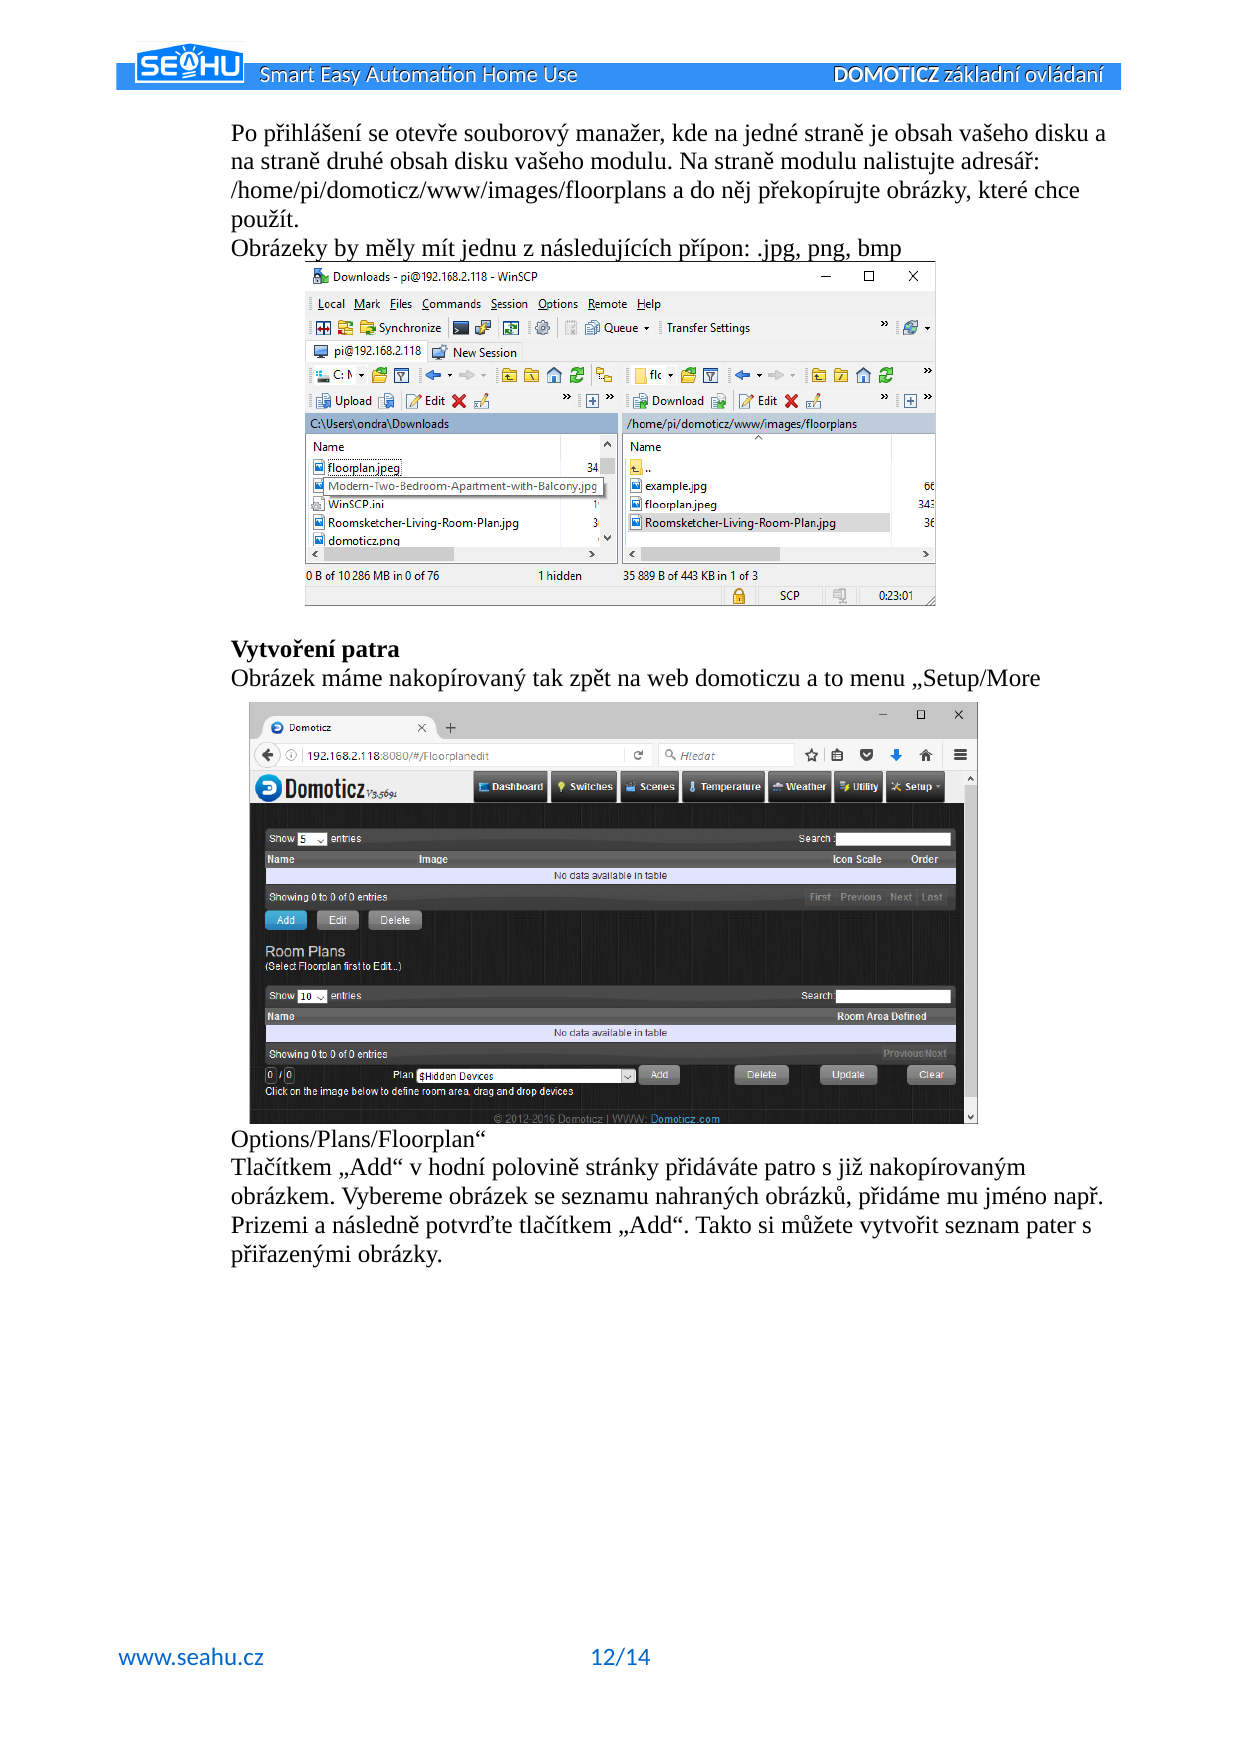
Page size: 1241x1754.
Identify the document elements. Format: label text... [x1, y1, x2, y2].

picture [135, 41, 245, 83]
list Vytvoření patra Obrázek máme nakopírovaný tak zpět na web domoticzu a to menu „Setup/More Options/Plans/Floorplan“ [193, 261, 1122, 1152]
list Tlačítkem „Add“ v hodní polovině stránky přidáváte patro s již nakopírovaným obrázkem. Vybereme obrázek se seznamu nahraných obrázků, přidáme mu jméno např. Prizemi a následně potvrďte tlačítkem „Add“. Takto si můžete vytvořit seznam pater s přiřazenými obrázky. [193, 1152, 1122, 1267]
list Po přihlášení se otevře souborový manažer, kde na jedné straně je obsah vašeho disku a na straně druhé obsah disku vašeho modulu. Na straně modulu nalistujte adresář: /home/pi/domoticz/www/images/floorplans a do něj překopírujte obrázky, které chce použít. Obrázeky by měly mít jednu z následujících přípon: .jpg, png, bmp [193, 118, 1122, 261]
picture [249, 702, 978, 1124]
picture [305, 261, 936, 606]
